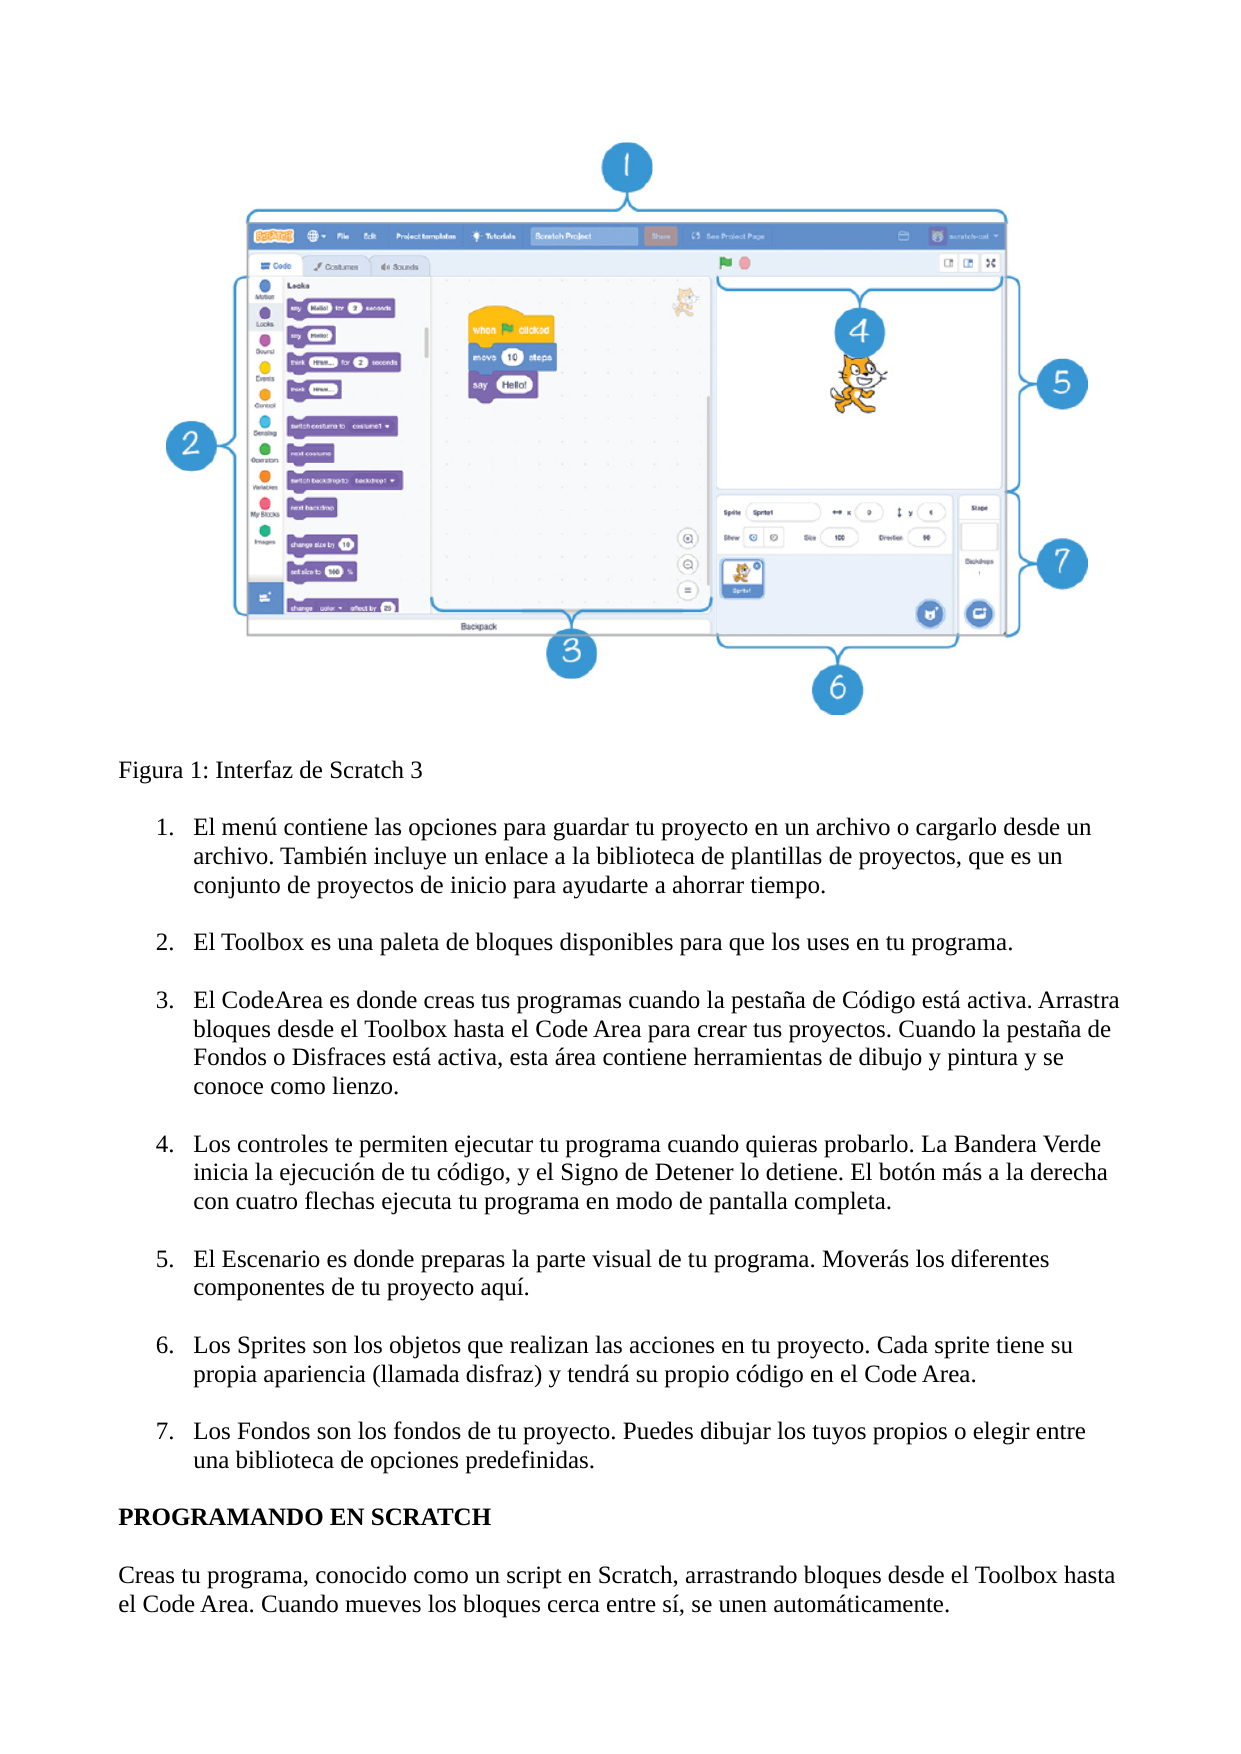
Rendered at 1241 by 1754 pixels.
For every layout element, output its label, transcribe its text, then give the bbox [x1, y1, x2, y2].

list Los Fondos son los fondos de tu proyecto. Puedes dibujar los tuyos propios o elegir entre una biblioteca de opciones predefinidas. [156, 1416, 1122, 1474]
list El Escenario es donde preparas la parte visual de tu programa. Moverás los diferentes componentes de tu proyecto aquí. [156, 1244, 1122, 1301]
list Los Sprites son los objetos que realizan las acciones en tu proyecto. Cada sprite tiene su propia apariencia (llamada disfraz) y tendrá su propio código en el Code Area. [156, 1330, 1122, 1387]
list Los controles te permiten ejecutar tu programa cuando quieras probarlo. La Bandera Verde inicia la ejecución de tu código, y el Signo de Detener lo detiene. El botón más a la derecha con cuatro flechas ejecuta tu programa en modo de pantalla completa. [156, 1129, 1122, 1215]
list El CodeArea es donde creas tus programas cuando la pestaña de Código está activa. Arrastra bloques desde el Toolbox hasta el Code Area para crear tus proyectos. Cuando la pestaña de Fondos o Disfraces está activa, esta área contiene herramientas de dibujo y pintura y se conoce como lienzo. [156, 985, 1122, 1100]
list El menú contiene las opciones para guardar tu proyecto en un archivo o cargarlo desde un archivo. También incluye un enlace a la biblioteca de plantillas de proyectos, que es un conjunto de proyectos de inicio para ayudarte a ahorrar tiempo. [156, 812, 1122, 899]
text Creas tu programa, conocido como un script en Scratch, arrastrando bloques desde el Toolbox hasta el Code Area. Cuando mueves los bloques cerca entre sí, se unen automáticamente. [118, 1560, 1122, 1617]
picture [118, 118, 1123, 727]
text Figura 1: Interfaz de Scratch 3 [118, 755, 1122, 784]
text PROGRAMANDO EN SCRATCH [118, 1502, 1122, 1531]
list El Toolbox es una paleta de bloques disponibles para que los uses en tu programa. [156, 927, 1122, 956]
